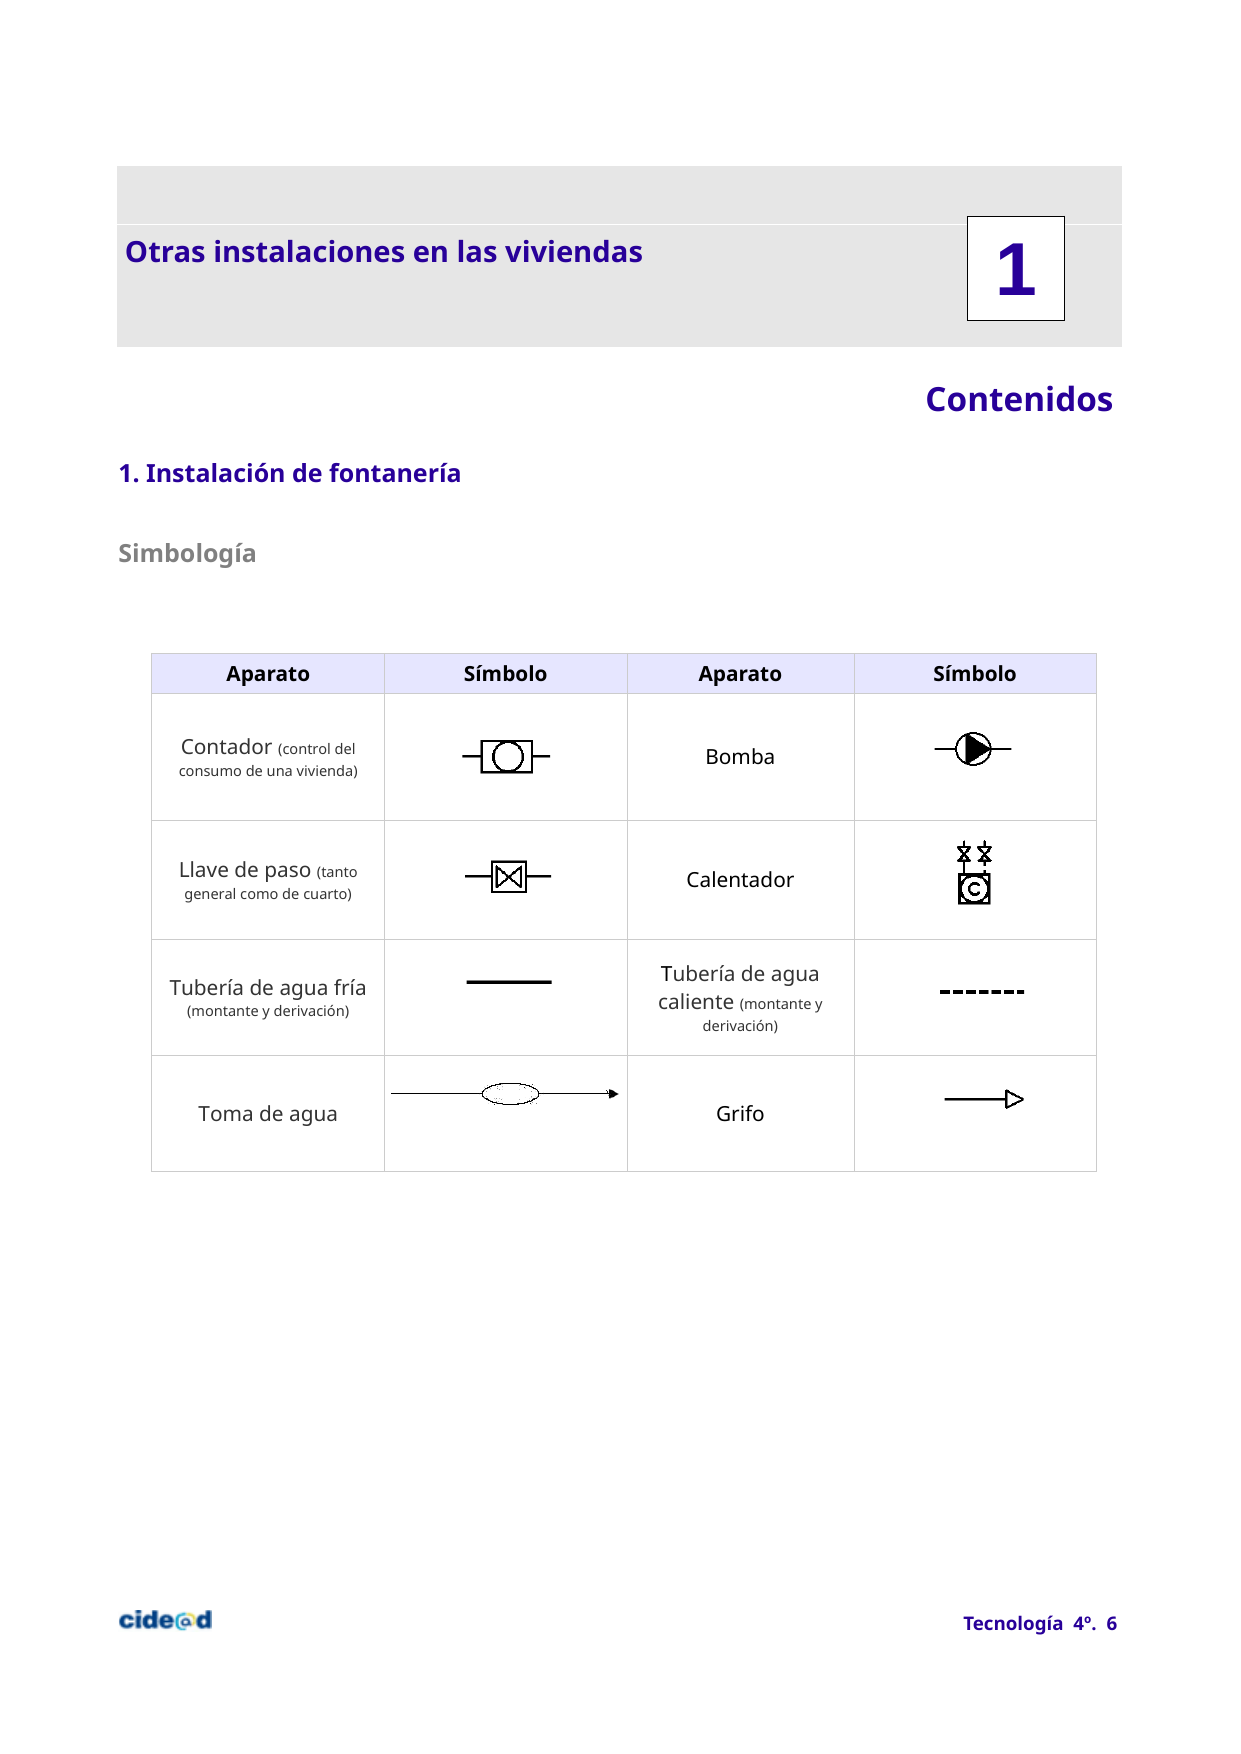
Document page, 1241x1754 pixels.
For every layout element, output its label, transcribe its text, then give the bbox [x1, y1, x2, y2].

table_cell Tubería de agua fría (montante y derivación) [152, 940, 384, 1055]
picture [465, 847, 552, 905]
table_cell [385, 821, 627, 847]
table_cell [855, 1056, 1096, 1171]
table_cell [385, 694, 627, 819]
text Simbología [118, 536, 1122, 570]
table_header Símbolo [385, 654, 627, 693]
table_cell [855, 905, 1096, 939]
table_header [117, 166, 1122, 224]
table_cell [855, 723, 1096, 819]
picture [944, 1072, 1024, 1126]
table_cell [385, 940, 627, 1055]
picture [934, 722, 1012, 774]
picture [390, 1081, 620, 1106]
picture [466, 953, 552, 1011]
table_cell Toma de agua [152, 1056, 384, 1171]
table_cell [385, 848, 627, 939]
table_header Símbolo [855, 654, 1096, 693]
table_cell Contador (control del consumo de una vivienda) [152, 694, 384, 819]
table_cell Grifo [628, 1056, 854, 1171]
table_header Otras instalaciones en las viviendas [117, 225, 1122, 347]
table_cell Bomba [628, 694, 854, 819]
table_cell Tubería de agua caliente (montante y derivación) [628, 940, 854, 1055]
text Contenidos [118, 376, 1122, 421]
table_cell Calentador [628, 821, 854, 939]
table_header Aparato [628, 654, 854, 693]
table_cell [855, 821, 1096, 904]
picture [118, 1610, 212, 1632]
picture [925, 840, 1023, 905]
table_cell Llave de paso (tanto general como de cuarto) [152, 821, 384, 939]
table_cell [385, 1056, 627, 1171]
table_header Aparato [152, 654, 384, 693]
picture [940, 963, 1025, 1020]
table_cell [855, 940, 1096, 1055]
table_cell [855, 694, 1096, 722]
picture [462, 727, 551, 786]
text 1. Instalación de fontanería [118, 455, 1122, 489]
